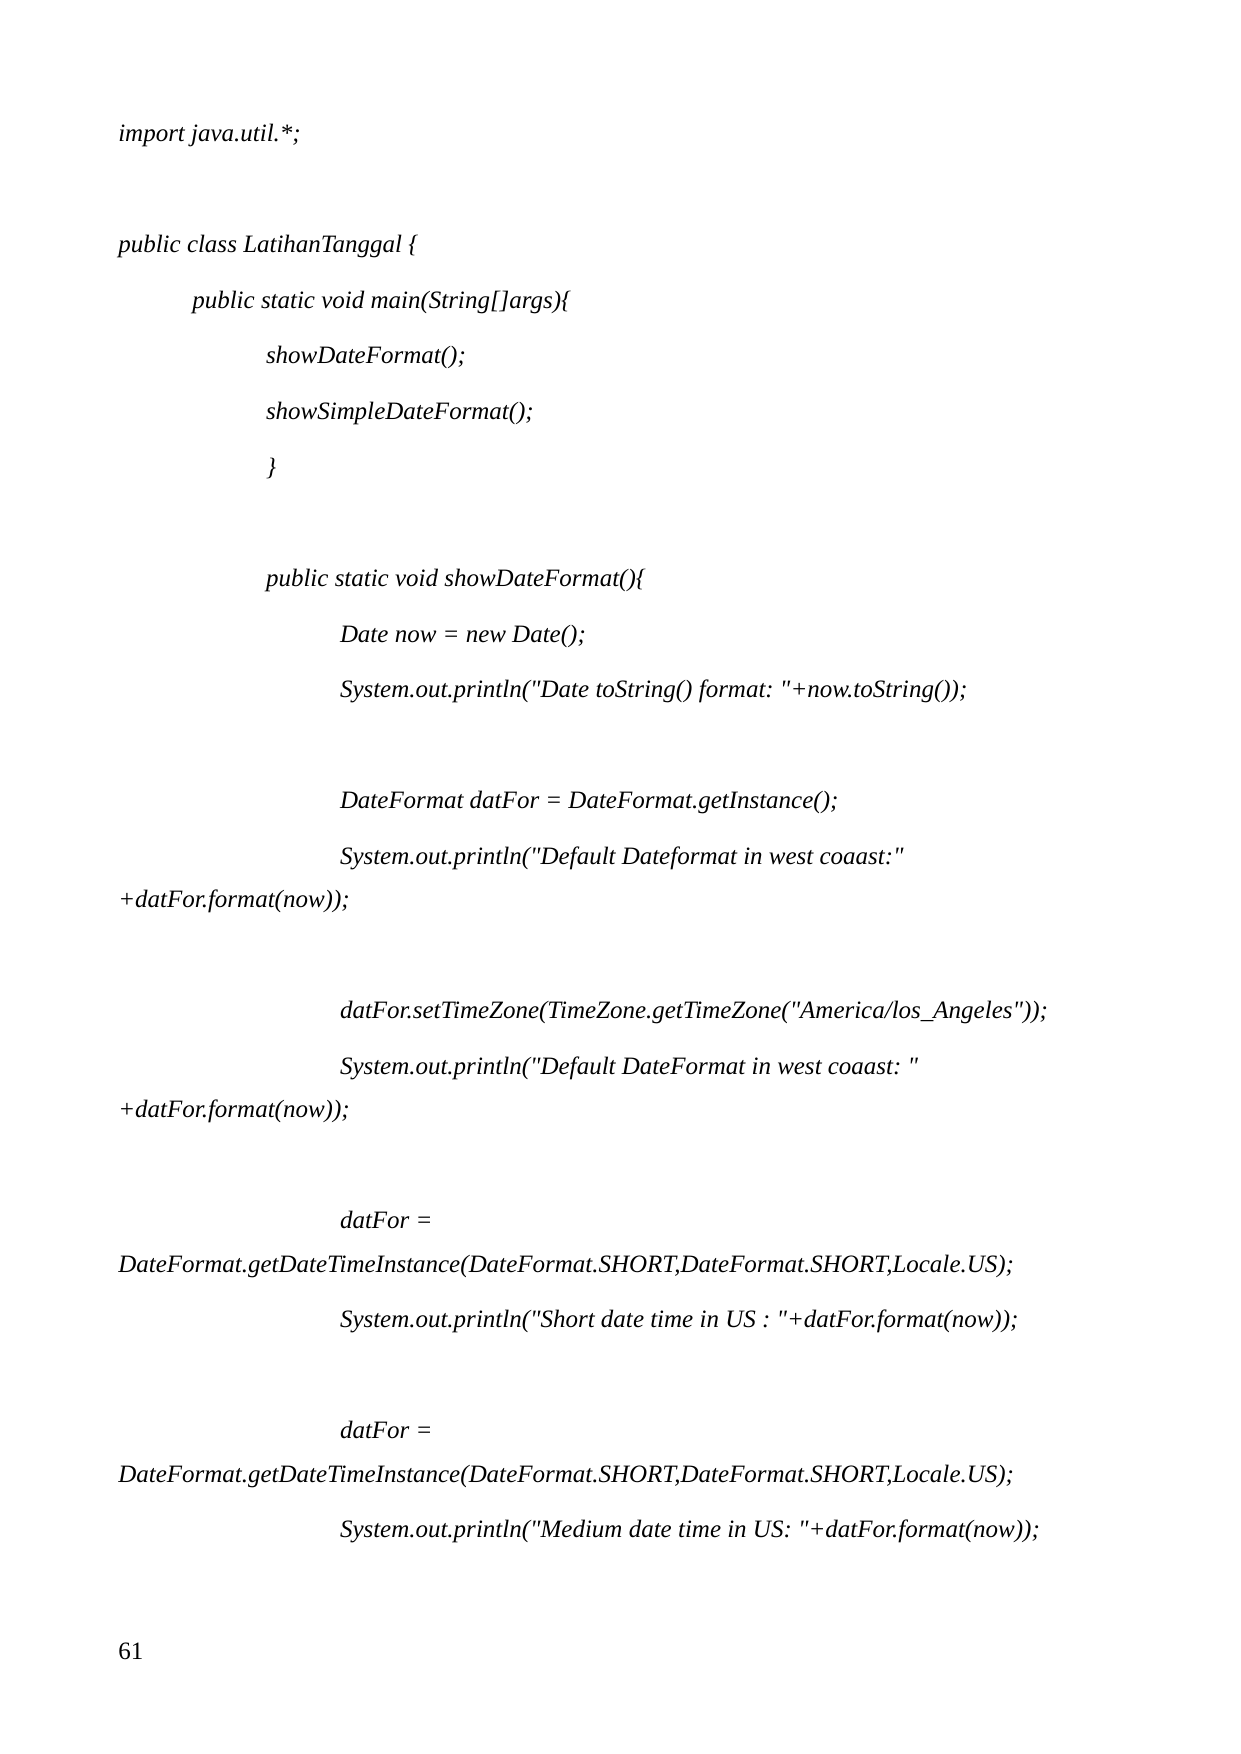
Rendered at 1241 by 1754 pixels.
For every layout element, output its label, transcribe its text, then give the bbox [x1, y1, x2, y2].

text datFor = DateFormat.getDateTimeInstance(DateFormat.SHORT,DateFormat.SHORT,Locale.US); [118, 1206, 1122, 1277]
text System.out.println("Default DateFormat in west coaast: " +datFor.format(now)); [118, 1051, 1122, 1123]
text public static void main(String[]args){ [118, 285, 1122, 314]
text public class LatihanTanggal { [118, 229, 1122, 258]
text import java.util.*; [118, 118, 1122, 147]
text System.out.println("Medium date time in US: "+datFor.format(now)); [118, 1514, 1122, 1543]
text public static void showDateFormat(){ [118, 563, 1122, 592]
text showSimpleDateFormat(); [118, 396, 1122, 425]
text System.out.println("Short date time in US : "+datFor.format(now)); [118, 1304, 1122, 1333]
text showDateFormat(); [118, 341, 1122, 369]
text Date now = new Date(); [118, 619, 1122, 647]
text System.out.println("Date toString() format: "+now.toString()); [118, 674, 1122, 703]
text System.out.println("Default Dateformat in west coaast:" +datFor.format(now)); [118, 841, 1122, 913]
text } [118, 452, 1122, 481]
text DateFormat datFor = DateFormat.getInstance(); [118, 786, 1122, 814]
text datFor = DateFormat.getDateTimeInstance(DateFormat.SHORT,DateFormat.SHORT,Locale.US); [118, 1416, 1122, 1487]
text datFor.setTimeZone(TimeZone.getTimeZone("America/los_Angeles")); [118, 996, 1122, 1024]
